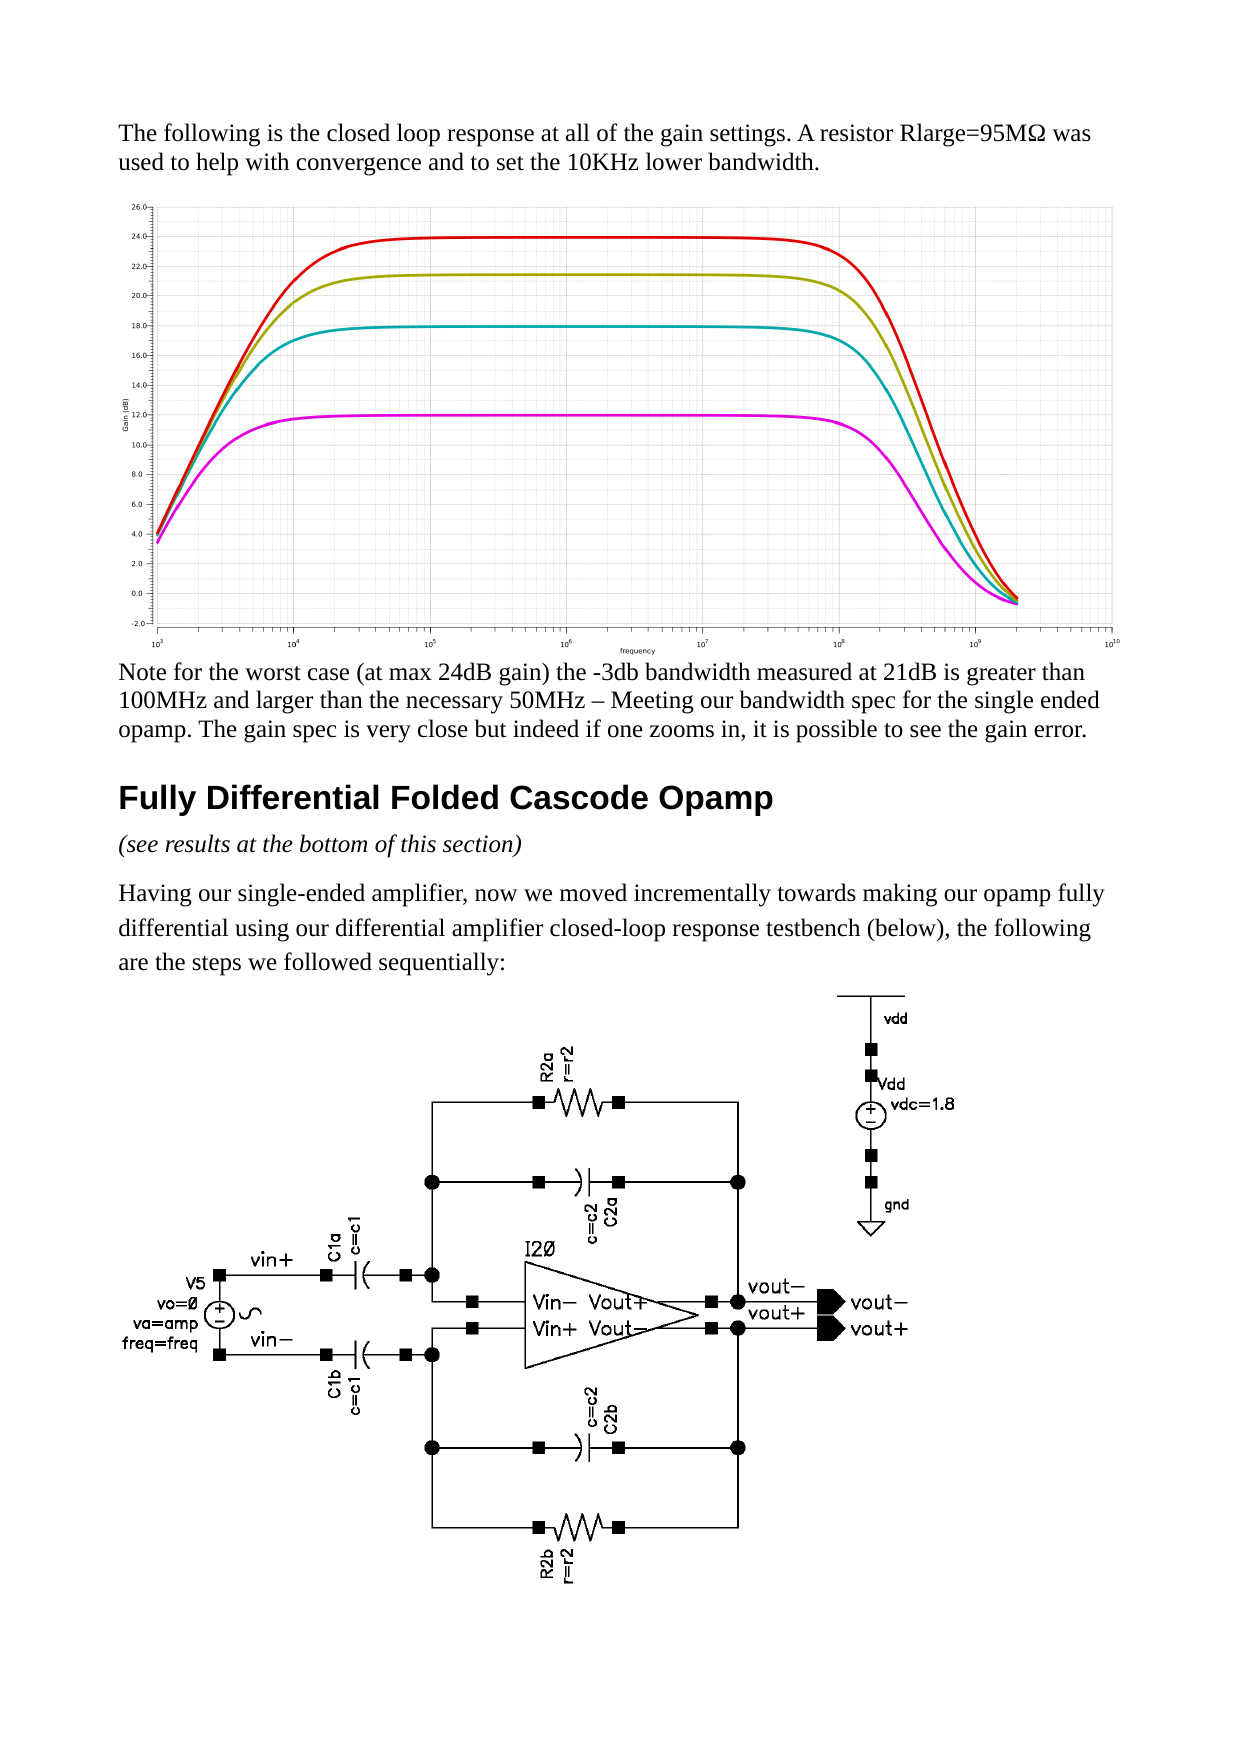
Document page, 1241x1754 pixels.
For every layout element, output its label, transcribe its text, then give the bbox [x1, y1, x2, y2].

picture [116, 990, 962, 1587]
subtitle Fully Differential Folded Cascode Opamp [118, 778, 1122, 817]
text Note for the worst case (at max 24dB gain) the -3db bandwidth measured at 21dB is greater than 100MHz and larger than the necessary 50MHz – Meeting our bandwidth spec for the single ended opamp. The gain spec is very close but indeed if one zooms in, it is possible to see the gain error. [118, 657, 1122, 743]
text The following is the closed loop response at all of the gain settings. A resistor Rlarge=95MΩ was used to help with convergence and to set the 10KHz lower bandwidth. [118, 118, 1122, 176]
text (see results at the bottom of this section) [118, 829, 1122, 858]
picture [118, 190, 1123, 657]
text Having our single-ended amplifier, now we moved incrementally towards making our opamp fully differential using our differential amplifier closed-loop response testbench (below), the following are the steps we followed sequentially: [118, 878, 1122, 976]
